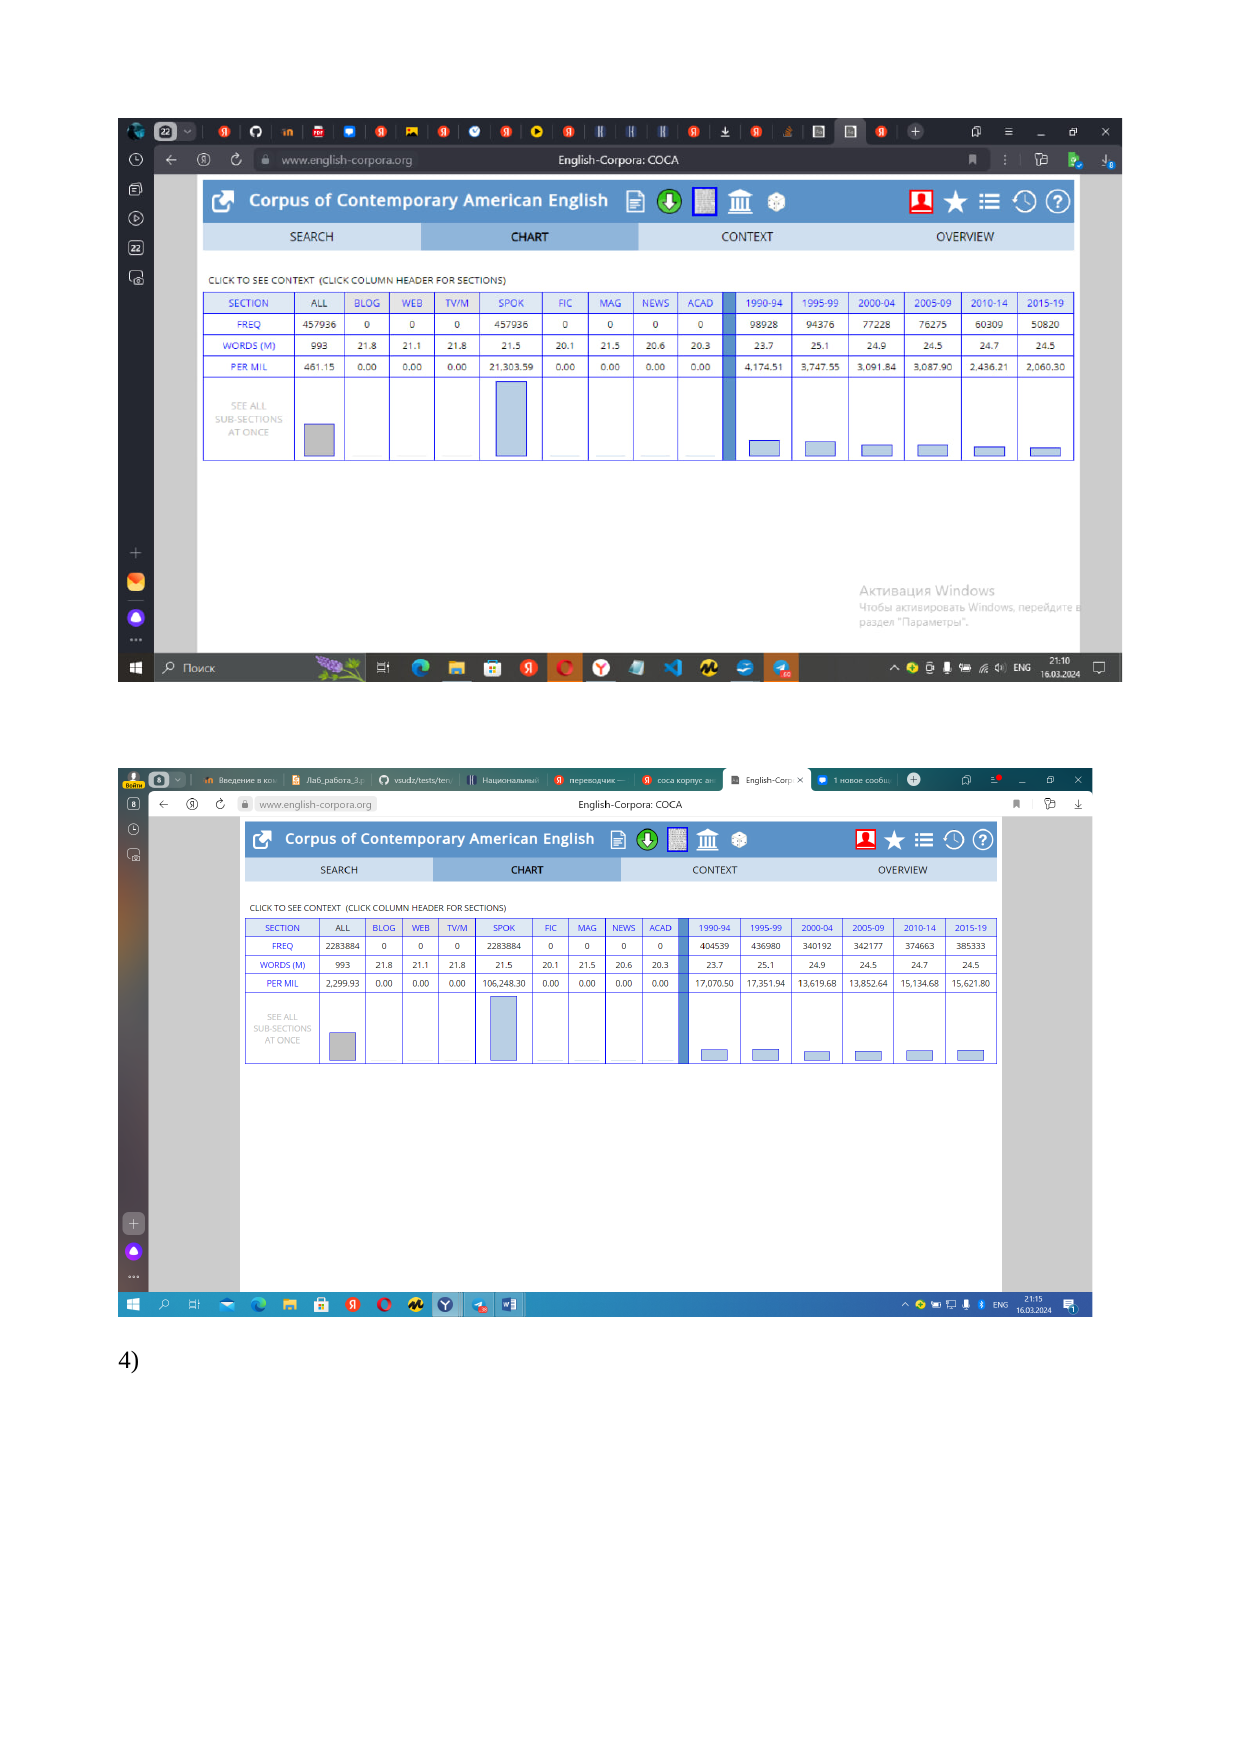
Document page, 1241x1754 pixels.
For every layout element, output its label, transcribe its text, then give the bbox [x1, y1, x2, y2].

picture [118, 768, 1093, 1317]
text 4) [118, 1345, 1122, 1374]
picture [118, 118, 1123, 682]
